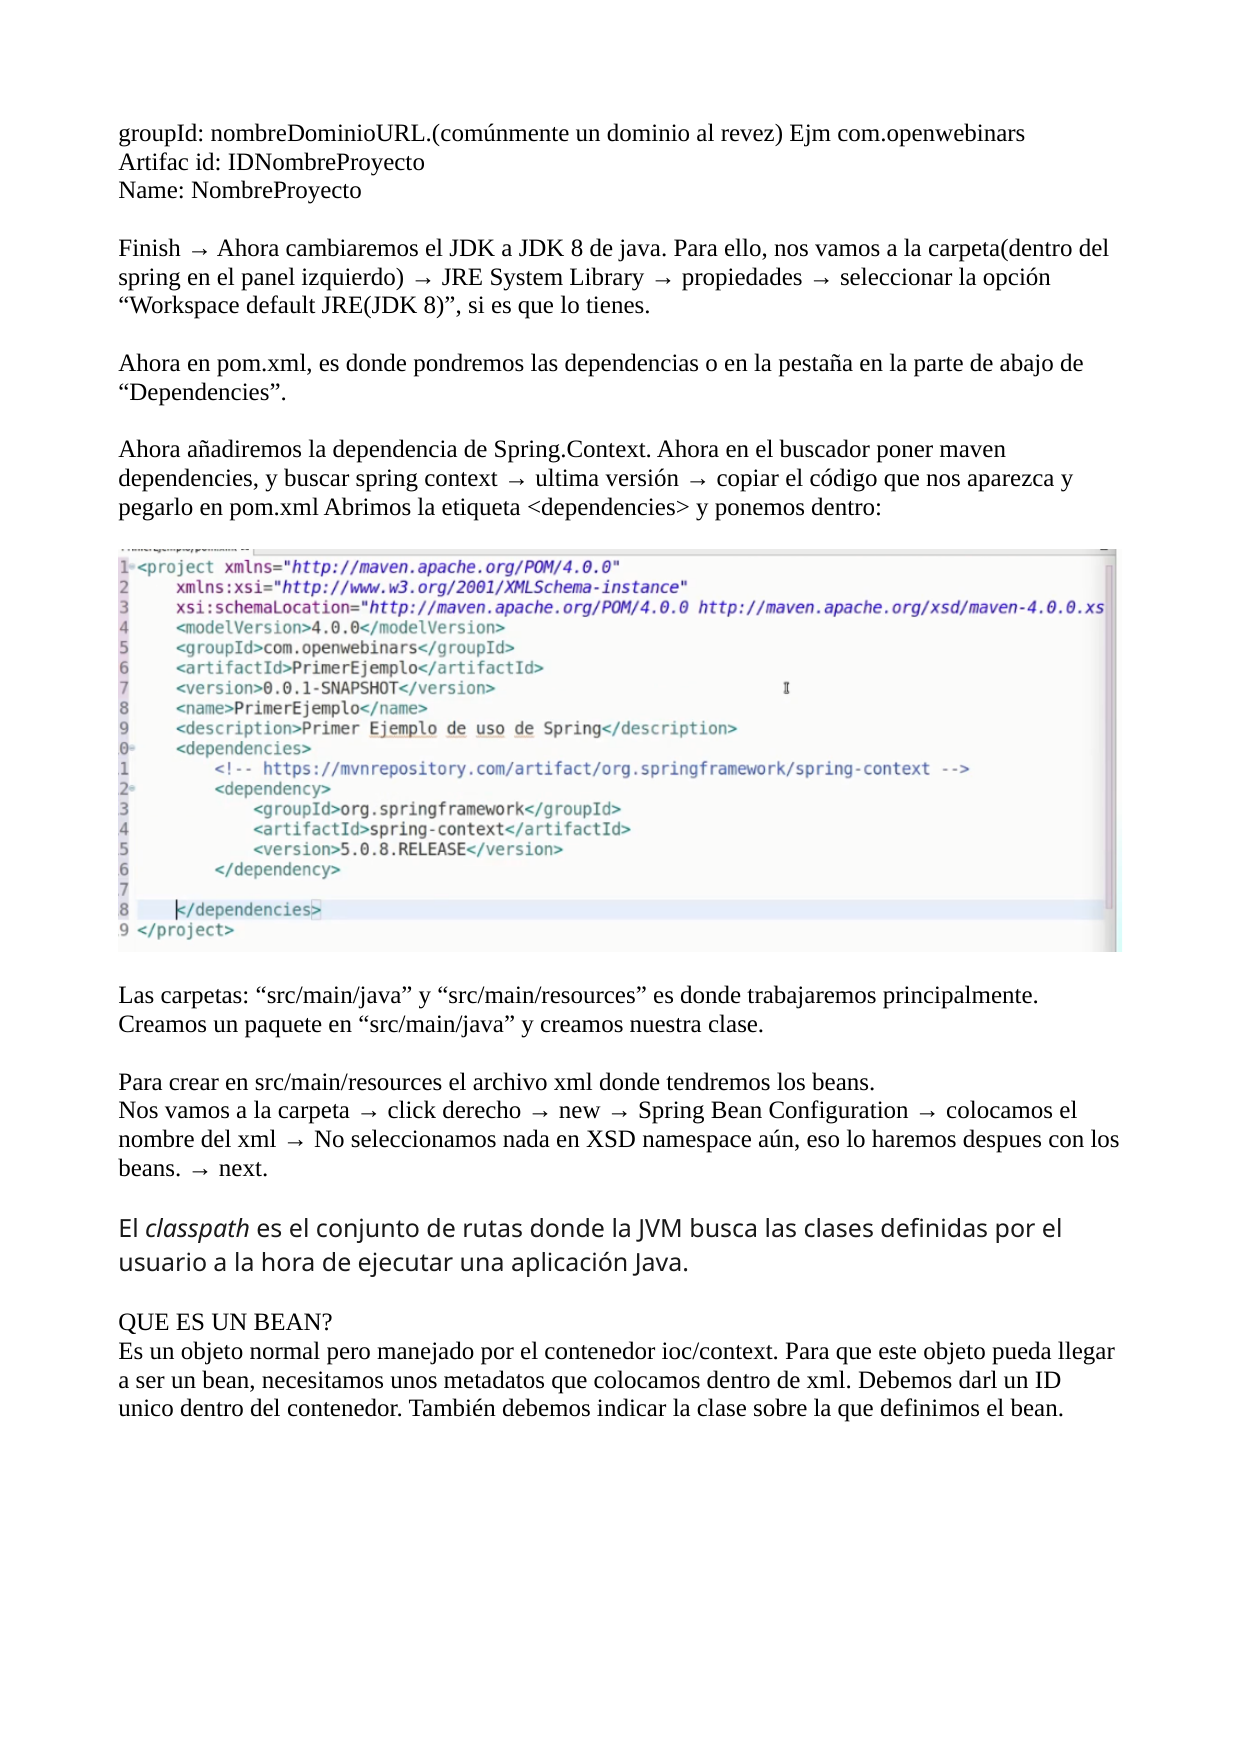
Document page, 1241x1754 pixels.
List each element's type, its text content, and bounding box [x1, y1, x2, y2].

text Es un objeto normal pero manejado por el contenedor ioc/context. Para que este objeto pueda llegar a ser un bean, necesitamos unos metadatos que colocamos dentro de xml. Debemos darl un ID unico dentro del contenedor. También debemos indicar la clase sobre la que definimos el bean. [118, 1336, 1122, 1422]
text QUE ES UN BEAN? [118, 1307, 1122, 1336]
text Finish → Ahora cambiaremos el JDK a JDK 8 de java. Para ello, nos vamos a la carpeta(dentro del spring en el panel izquierdo) → JRE System Library → propiedades → seleccionar la opción “Workspace default JRE(JDK 8)”, si es que lo tienes. [118, 233, 1122, 319]
text Artifac id: IDNombreProyecto [118, 147, 1122, 176]
text El classpath es el conjunto de rutas donde la JVM busca las clases definidas por el usuario a la hora de ejecutar una aplicación Java. [118, 1210, 1122, 1278]
text Creamos un paquete en “src/main/java” y creamos nuestra clase. [118, 1009, 1122, 1038]
text Las carpetas: “src/main/java” y “src/main/resources” es donde trabajaremos principalmente. [118, 980, 1122, 1009]
text Para crear en src/main/resources el archivo xml donde tendremos los beans. [118, 1067, 1122, 1095]
text Nos vamos a la carpeta → click derecho → new → Spring Bean Configuration → colocamos el nombre del xml → No seleccionamos nada en XSD namespace aún, eso lo haremos despues con los beans. → next. [118, 1095, 1122, 1182]
text Ahora en pom.xml, es donde pondremos las dependencias o en la pestaña en la parte de abajo de “Dependencies”. [118, 348, 1122, 406]
text groupId: nombreDominioURL.(comúnmente un dominio al revez) Ejm com.openwebinars [118, 118, 1122, 147]
text Name: NombreProyecto [118, 176, 1122, 204]
text Ahora añadiremos la dependencia de Spring.Context. Ahora en el buscador poner maven dependencies, y buscar spring context → ultima versión → copiar el código que nos aparezca y pegarlo en pom.xml Abrimos la etiqueta <dependencies> y ponemos dentro: [118, 434, 1122, 521]
